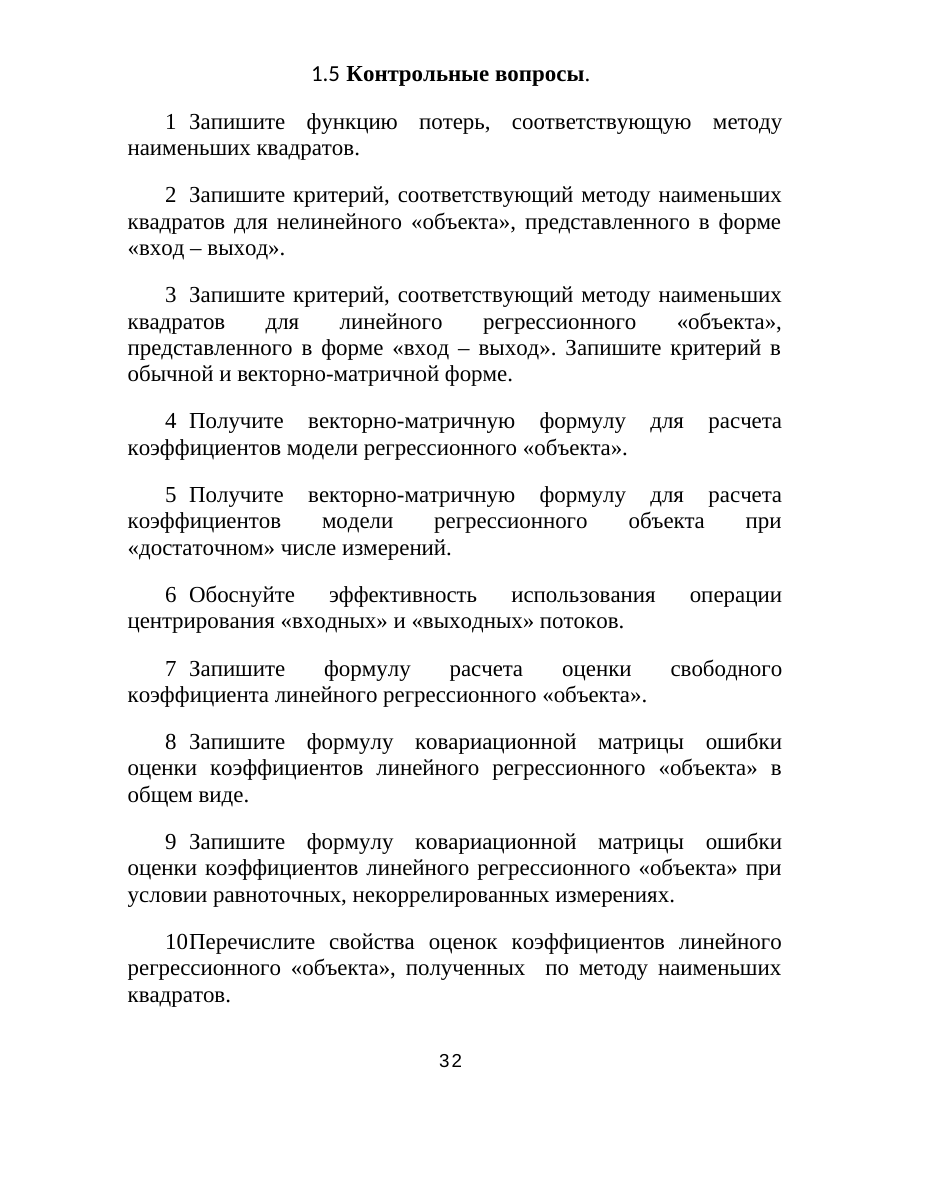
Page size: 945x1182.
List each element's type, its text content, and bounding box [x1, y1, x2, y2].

list Получите векторно-матричную формулу для расчета коэффициентов модели регрессионного «объекта». [127, 408, 783, 460]
list Запишите функцию потерь, соответствующую методу наименьших квадратов. [127, 108, 783, 161]
list Запишите критерий, соответствующий методу наименьших квадратов для нелинейного «объекта», представленного в форме «вход – выход». [127, 181, 783, 261]
list Запишите критерий, соответствующий методу наименьших квадратов для линейного регрессионного «объекта», представленного в форме «вход – выход». Запишите критерий в обычной и векторно-матричной форме. [127, 281, 783, 387]
list Запишите формулу расчета оценки свободного коэффициента линейного регрессионного «объекта». [127, 654, 783, 707]
list Запишите формулу ковариационной матрицы ошибки оценки коэффициентов линейного регрессионного «объекта» при условии равноточных, некоррелированных измерениях. [127, 828, 783, 907]
list Запишите формулу ковариационной матрицы ошибки оценки коэффициентов линейного регрессионного «объекта» в общем виде. [127, 728, 783, 807]
list Перечислите свойства оценок коэффициентов линейного регрессионного «объекта», полученных по методу наименьших квадратов. [127, 928, 783, 1007]
list Получите векторно-матричную формулу для расчета коэффициентов модели регрессионного объекта при «достаточном» числе измерений. [127, 481, 783, 560]
list Контрольные вопросы. [118, 59, 783, 87]
list Обоснуйте эффективность использования операции центрирования «входных» и «выходных» потоков. [127, 581, 783, 634]
